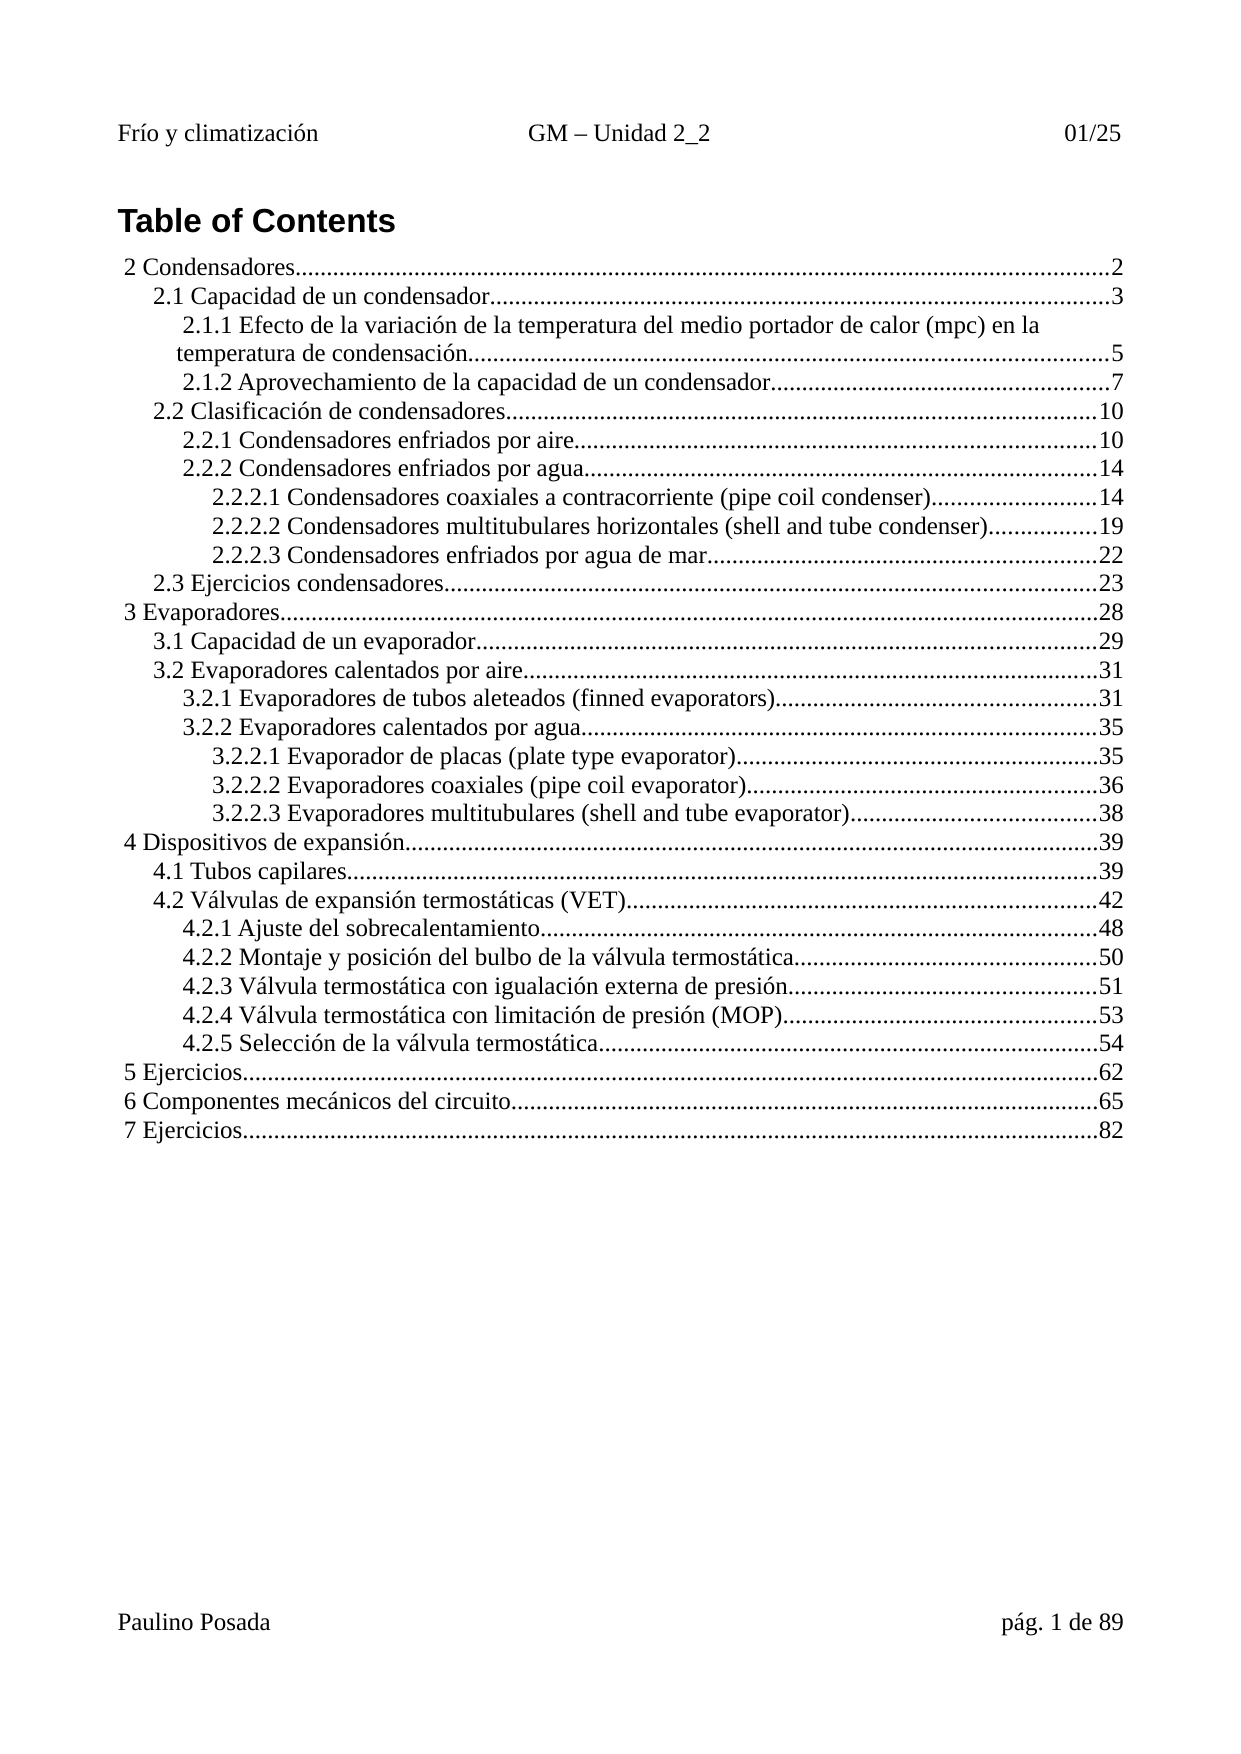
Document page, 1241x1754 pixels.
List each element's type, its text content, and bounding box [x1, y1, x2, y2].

text 3 Evaporadores 28 [117, 597, 1123, 626]
text 6 Componentes mecánicos del circuito 65 [117, 1086, 1123, 1115]
subtitle Table of Contents [117, 201, 1123, 240]
text 2 Condensadores 2 [117, 252, 1123, 281]
text 2.2.2 Condensadores enfriados por agua 14 [176, 453, 1123, 482]
text 2.1 Capacidad de un condensador 3 [147, 281, 1123, 310]
text 4.2.3 Válvula termostática con igualación externa de presión 51 [176, 971, 1123, 1000]
text 2.2.2.3 Condensadores enfriados por agua de mar 22 [206, 540, 1123, 568]
text 4.2 Válvulas de expansión termostáticas (VET) 42 [147, 885, 1123, 913]
text 3.2.2.3 Evaporadores multitubulares (shell and tube evaporator) 38 [206, 798, 1123, 827]
text 3.2 Evaporadores calentados por aire 31 [147, 655, 1123, 683]
text 4.1 Tubos capilares 39 [147, 856, 1123, 885]
text 7 Ejercicios 82 [117, 1115, 1123, 1143]
text 2.2.1 Condensadores enfriados por aire 10 [176, 425, 1123, 453]
text 3.2.2.1 Evaporador de placas (plate type evaporator) 35 [206, 741, 1123, 770]
text 2.3 Ejercicios condensadores 23 [147, 568, 1123, 597]
text 2.1.1 Efecto de la variación de la temperatura del medio portador de calor (mpc) en la temperatura de condensación 5 [176, 310, 1123, 367]
text 2.2.2.2 Condensadores multitubulares horizontales (shell and tube condenser) 19 [206, 511, 1123, 540]
text 3.2.2 Evaporadores calentados por agua 35 [176, 712, 1123, 741]
text 3.2.2.2 Evaporadores coaxiales (pipe coil evaporator) 36 [206, 770, 1123, 798]
text 2.2 Clasificación de condensadores 10 [147, 396, 1123, 425]
text 4.2.1 Ajuste del sobrecalentamiento 48 [176, 913, 1123, 942]
text 4 Dispositivos de expansión 39 [117, 827, 1123, 856]
text 5 Ejercicios 62 [117, 1057, 1123, 1086]
text 3.2.1 Evaporadores de tubos aleteados (finned evaporators) 31 [176, 683, 1123, 712]
text 3.1 Capacidad de un evaporador 29 [147, 626, 1123, 655]
text 4.2.2 Montaje y posición del bulbo de la válvula termostática 50 [176, 942, 1123, 971]
text 4.2.4 Válvula termostática con limitación de presión (MOP) 53 [176, 1000, 1123, 1028]
text 2.2.2.1 Condensadores coaxiales a contracorriente (pipe coil condenser) 14 [206, 482, 1123, 511]
text 4.2.5 Selección de la válvula termostática 54 [176, 1028, 1123, 1057]
text 2.1.2 Aprovechamiento de la capacidad de un condensador 7 [176, 367, 1123, 396]
